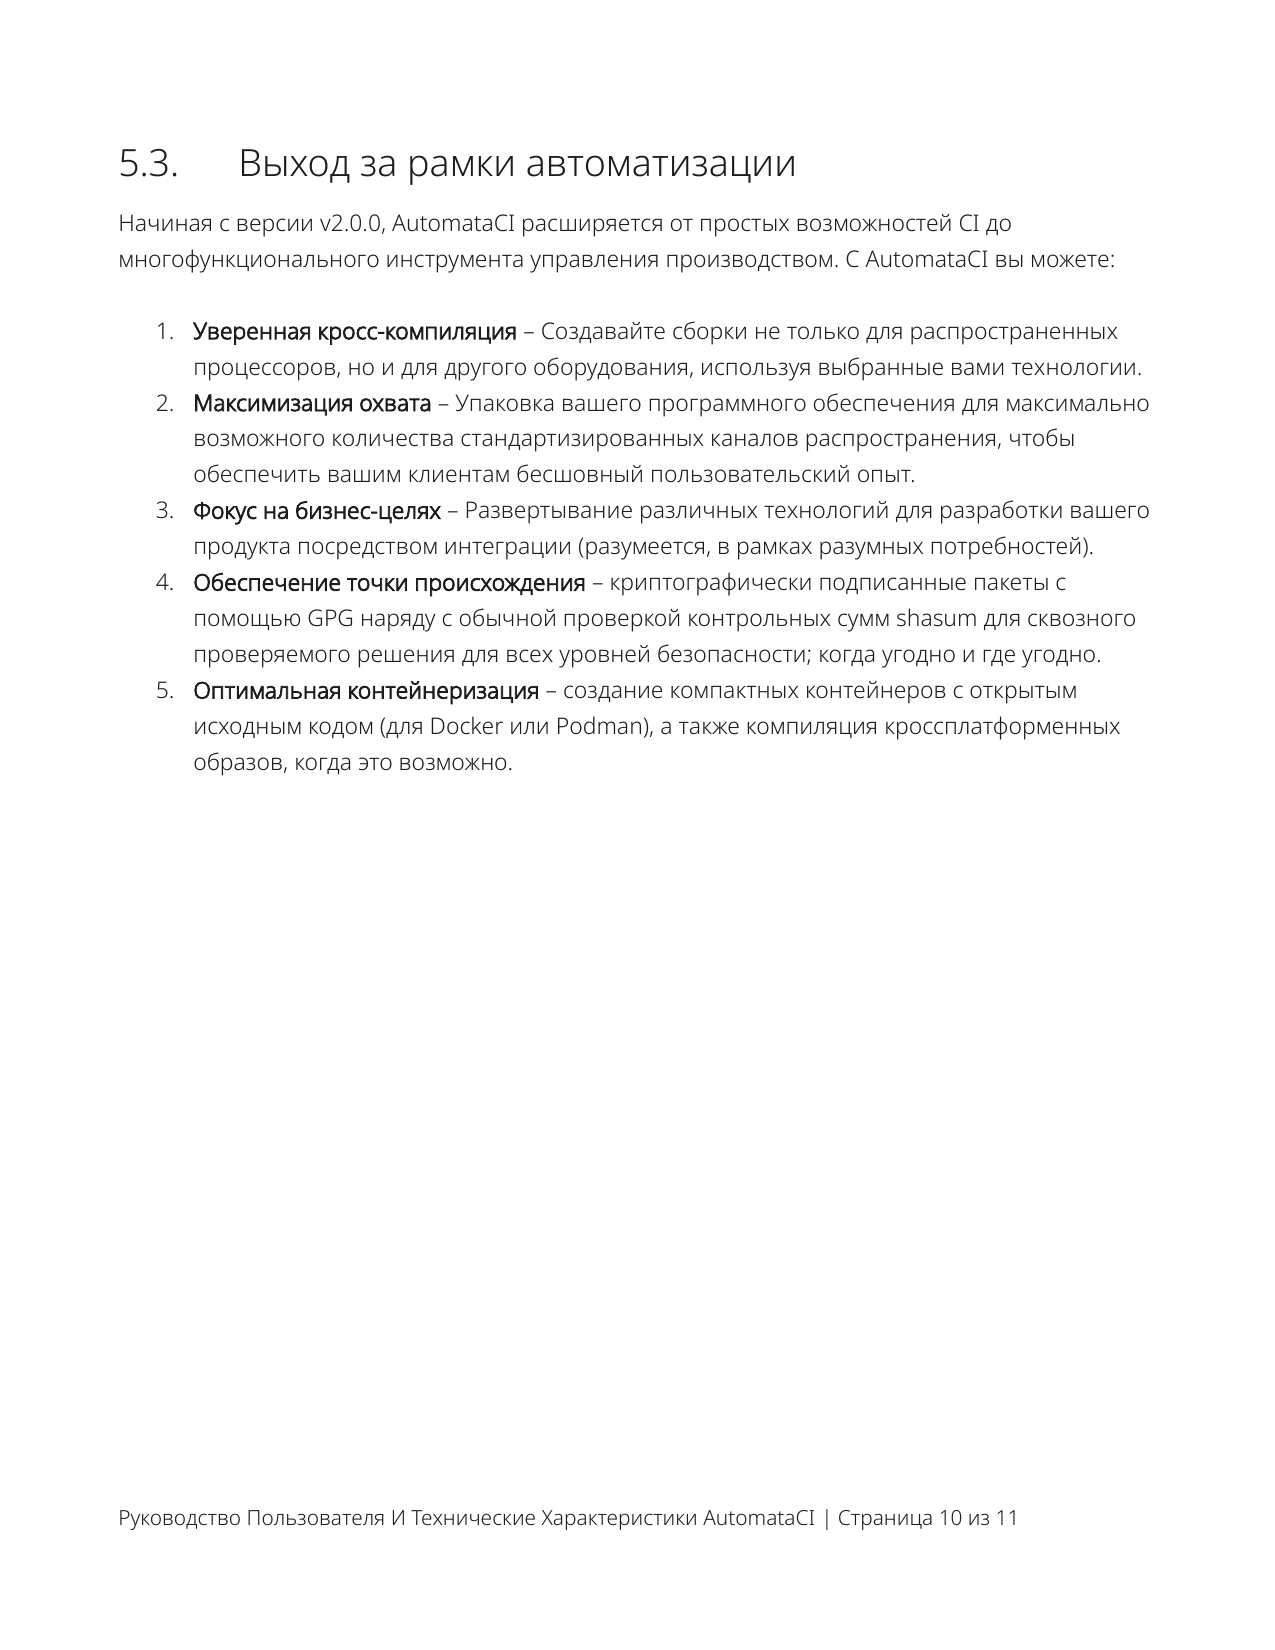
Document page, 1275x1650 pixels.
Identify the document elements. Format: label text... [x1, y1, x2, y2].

subtitle Выход за рамки автоматизации [118, 136, 1157, 187]
list Оптимальная контейнеризация – создание компактных контейнеров с открытым исходным кодом (для Docker или Podman), а также компиляция кроссплатформенных образов, когда это возможно. [156, 674, 1157, 777]
list Фокус на бизнес-целях – Развертывание различных технологий для разработки вашего продукта посредством интеграции (разумеется, в рамках разумных потребностей). [156, 494, 1157, 561]
list Максимизация охвата – Упаковка вашего программного обеспечения для максимально возможного количества стандартизированных каналов распространения, чтобы обеспечить вашим клиентам бесшовный пользовательский опыт. [156, 386, 1157, 489]
list Уверенная кросс-компиляция – Создавайте сборки не только для распространенных процессоров, но и для другого оборудования, используя выбранные вами технологии. [156, 314, 1157, 382]
text Начиная с версии v2.0.0, AutomataCI расширяется от простых возможностей CI до многофункционального инструмента управления производством. С AutomataCI вы можете: [118, 207, 1157, 274]
list Обеспечение точки происхождения – криптографически подписанные пакеты с помощью GPG наряду с обычной проверкой контрольных сумм shasum для сквозного проверяемого решения для всех уровней безопасности; когда угодно и где угодно. [156, 566, 1157, 669]
